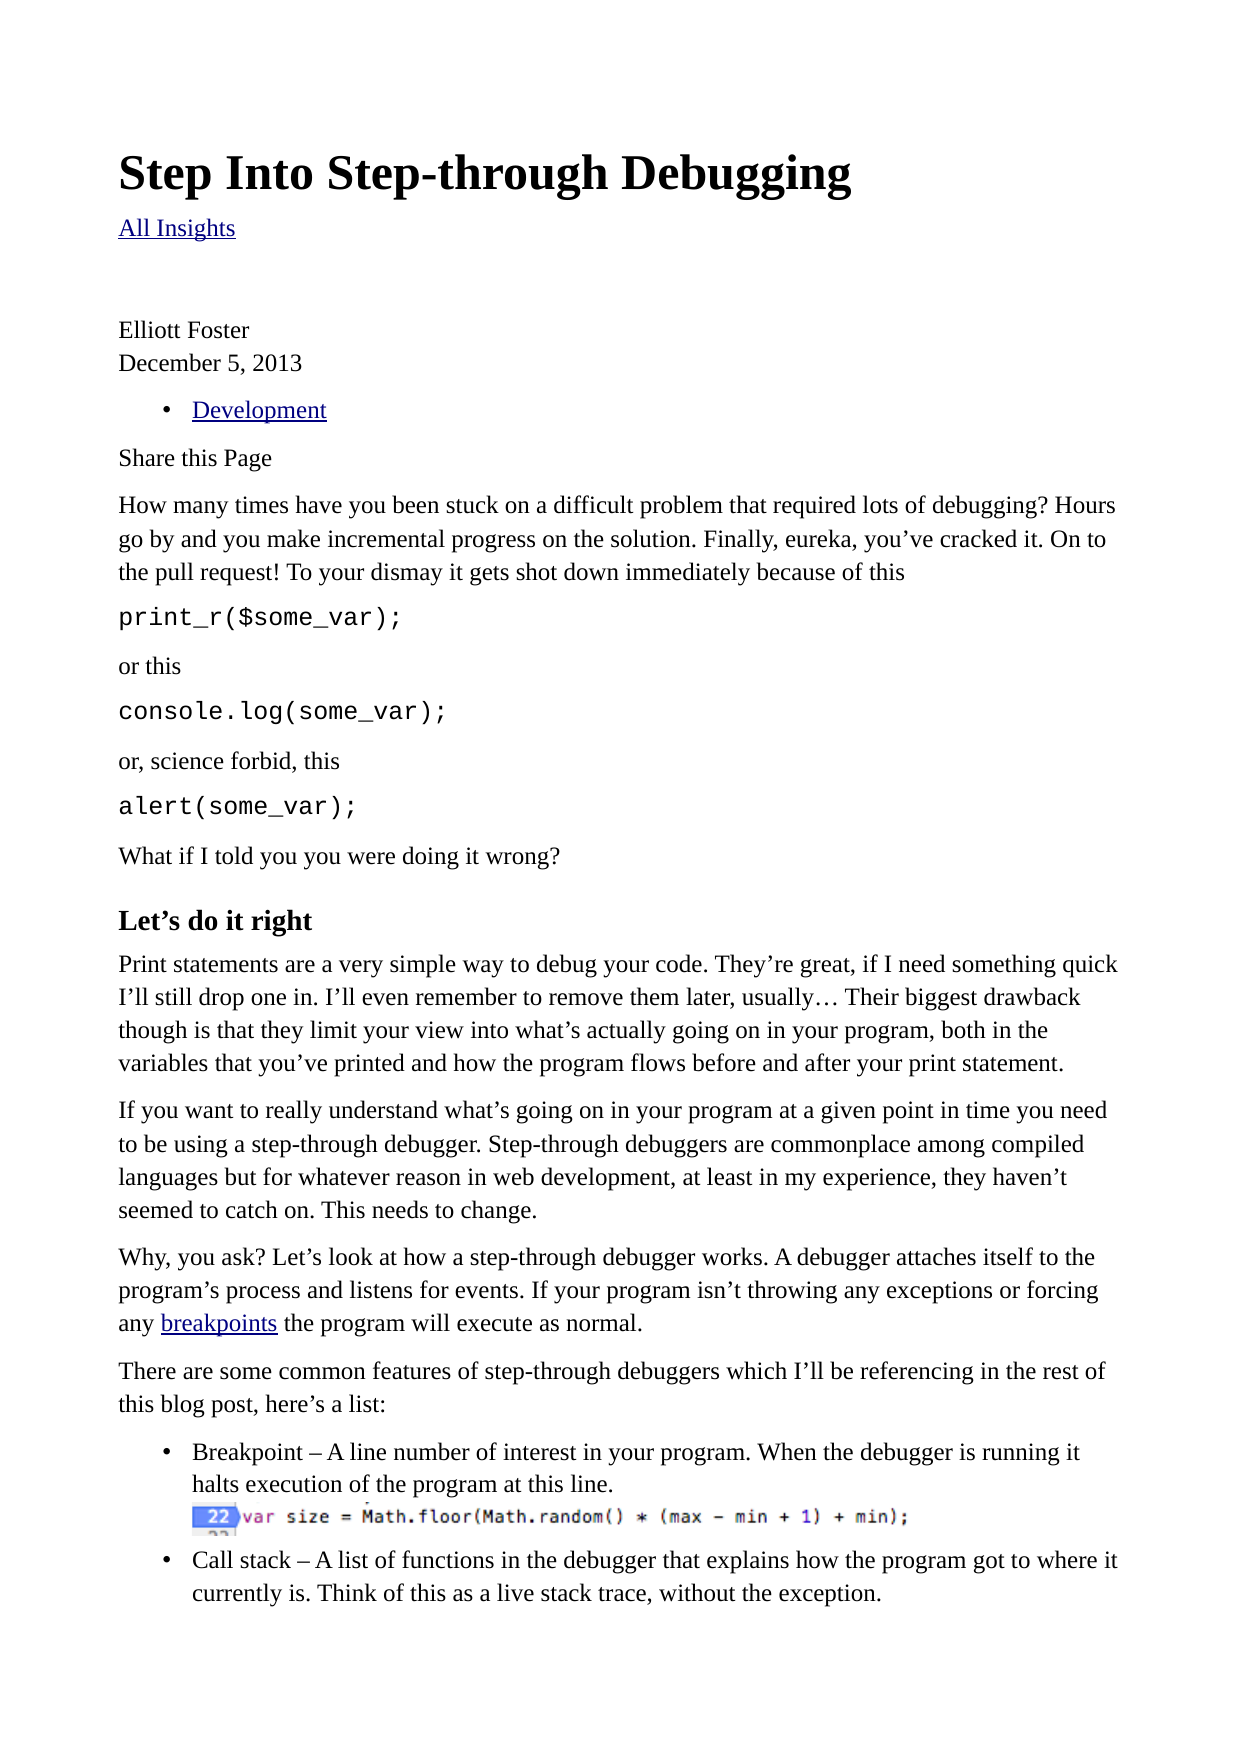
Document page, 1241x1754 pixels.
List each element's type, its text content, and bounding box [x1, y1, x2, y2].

subtitle Step Into Step-through Debugging [118, 143, 1122, 201]
text or, science forbid, this [118, 746, 1122, 775]
text All Insights [118, 213, 1122, 242]
text console.log(some_var); [118, 699, 1122, 727]
text Why, you ask? Let’s look at how a step-through debugger works. A debugger attaches itself to the program’s process and listens for events. If your program isn’t throwing any exceptions or forcing any breakpoints the program will execute as normal. [118, 1242, 1122, 1337]
text Elliott Foster [118, 315, 1122, 343]
list Development [162, 395, 1122, 424]
text Print statements are a very simple way to debug your code. They’re great, if I need something quick I’ll still drop one in. I’ll even remember to remove them later, usually… Their biggest drawback though is that they limit your view into what’s actually going on in your program, both in the variables that you’ve printed and how the program flows before and after your print statement. [118, 949, 1122, 1077]
text Share this Page [118, 443, 1122, 472]
text or this [118, 651, 1122, 680]
text If you want to really understand what’s going on in your program at a given point in time you need to be using a step-through debugger. Step-through debuggers are commonplace among compiled languages but for whatever reason in web development, at least in my experience, they haven’t seemed to catch on. This needs to change. [118, 1096, 1122, 1223]
list Call stack – A list of functions in the debugger that explains how the program got to where it currently is. Think of this as a live stack trace, without the exception. [162, 1545, 1122, 1607]
text How many times have you been stuck on a difficult problem that required lots of debugging? Hours go by and you make incremental progress on the solution. Finally, eureka, you’ve cracked it. On to the pull request! To your dismay it gets shot down immediately because of this [118, 491, 1122, 585]
text What if I told you you were doing it wrong? [118, 841, 1122, 869]
subtitle Let’s do it right [118, 903, 1122, 936]
text December 5, 2013 [118, 348, 1122, 377]
list Breakpoint – A line number of interest in your program. When the debugger is running it halts execution of the program at this line. [162, 1437, 1122, 1541]
text print_r($some_var); [118, 604, 1122, 633]
text alert(some_var); [118, 794, 1122, 822]
text There are some common features of step-through debuggers which I’ll be referencing in the rest of this blog post, here’s a list: [118, 1356, 1122, 1418]
picture [191, 1502, 917, 1536]
